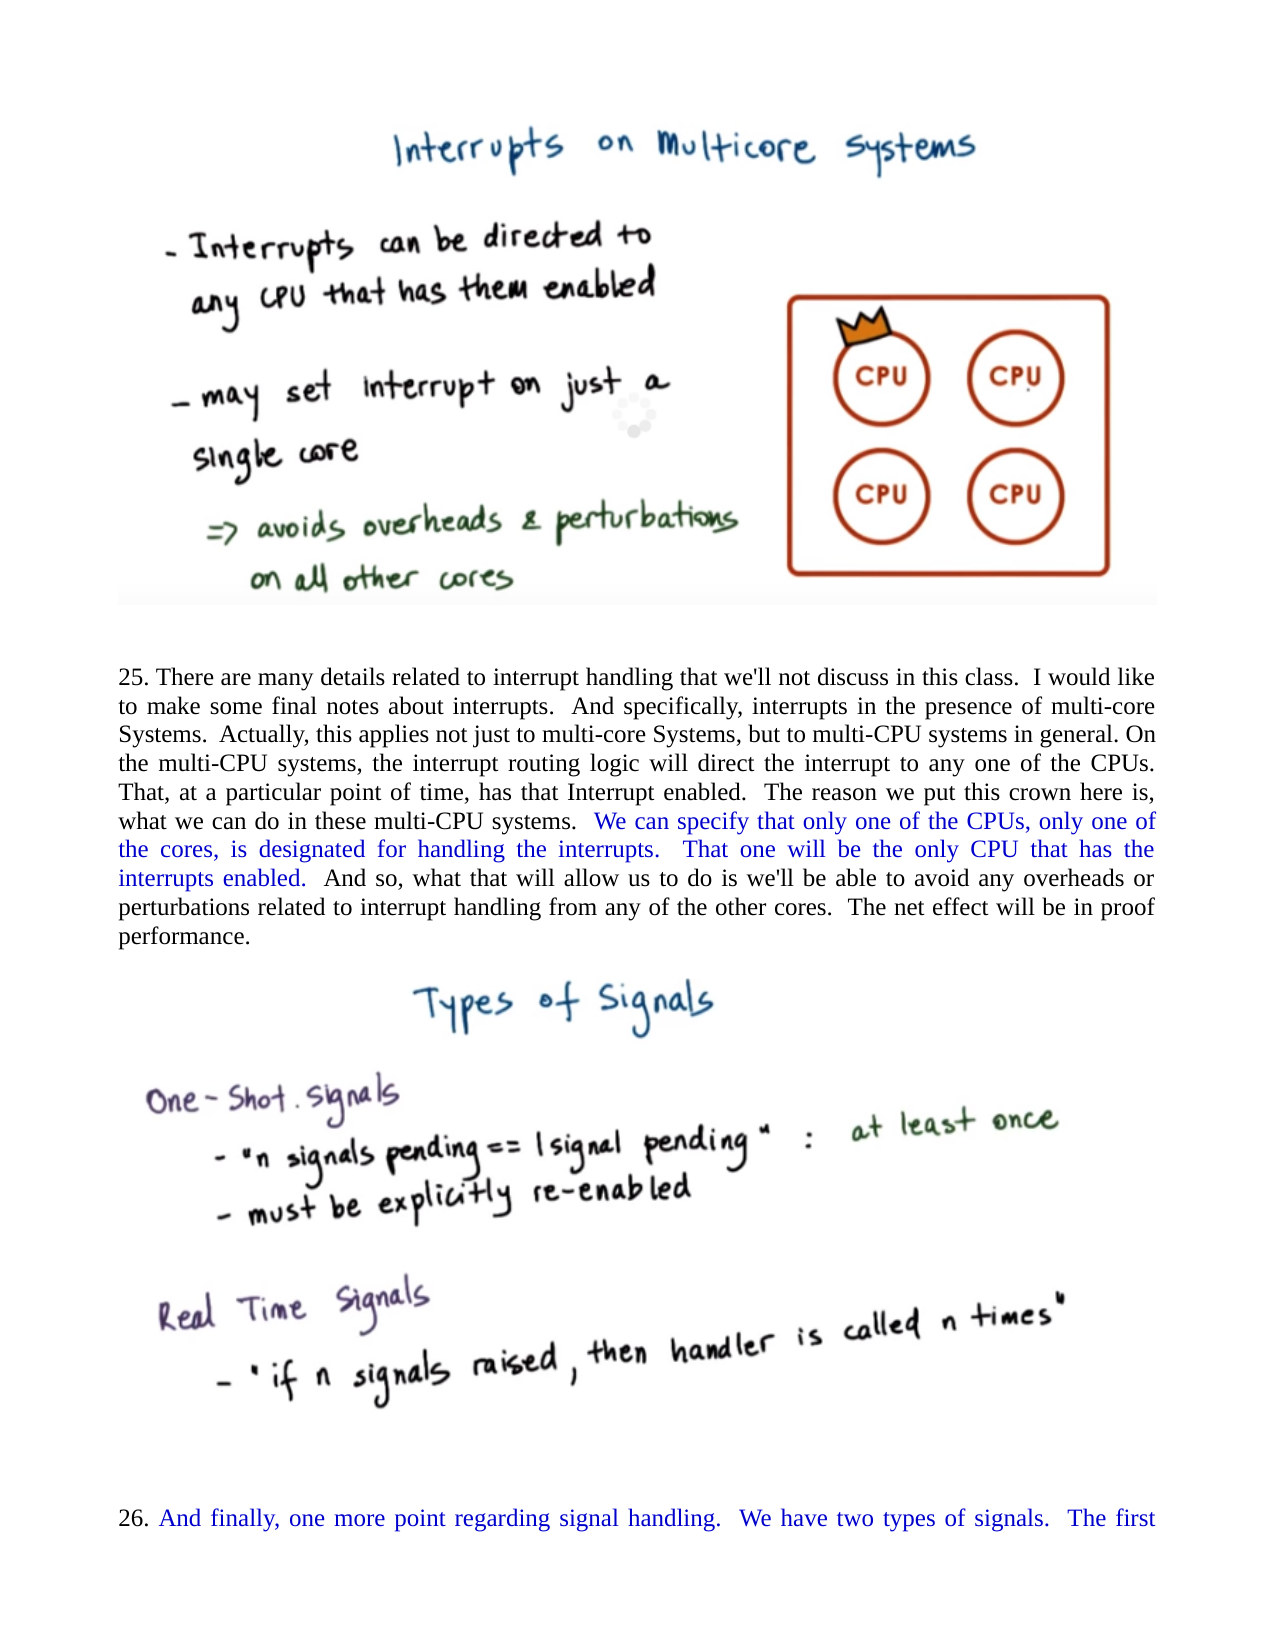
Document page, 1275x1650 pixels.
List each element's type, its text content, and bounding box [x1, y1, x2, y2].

text 25. There are many details related to interrupt handling that we'll not discuss in this class. I would like to make some final notes about interrupts. And specifically, interrupts in the presence of multi-core Systems. Actually, this applies not just to multi-core Systems, but to multi-CPU systems in general. On the multi-CPU systems, the interrupt routing logic will direct the interrupt to any one of the CPUs. That, at a particular point of time, has that Interrupt enabled. The reason we put this crown here is, what we can do in these multi-CPU systems. We can specify that only one of the CPUs, only one of the cores, is designated for handling the interrupts. That one will be the only CPU that has the interrupts enabled. And so, what that will allow us to do is we'll be able to avoid any overheads or perturbations related to interrupt handling from any of the other cores. The net effect will be in proof performance. [118, 662, 1157, 949]
picture [118, 978, 1157, 1417]
text 26. And finally, one more point regarding signal handling. We have two types of signals. The first [118, 1503, 1157, 1532]
picture [118, 118, 1157, 605]
